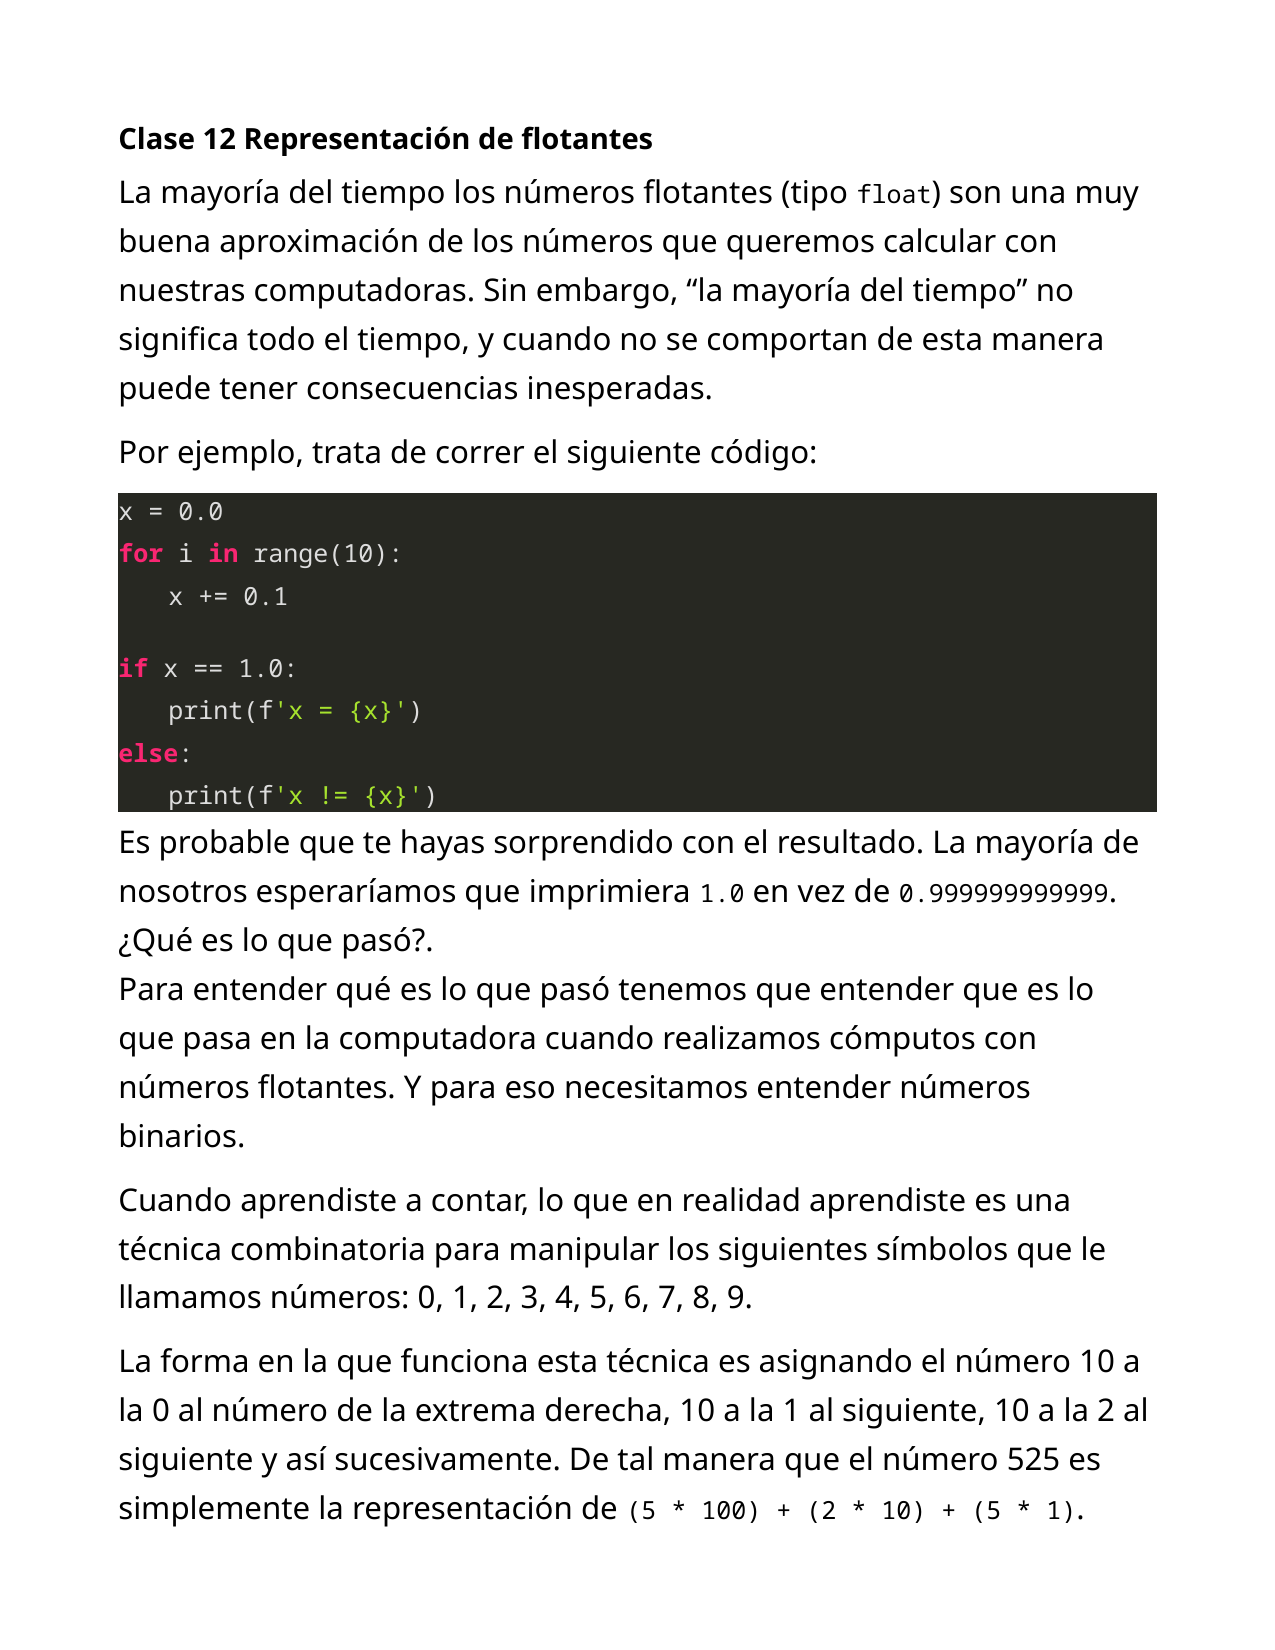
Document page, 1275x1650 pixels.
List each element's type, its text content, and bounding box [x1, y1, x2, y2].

text Por ejemplo, trata de correr el siguiente código: [118, 430, 1157, 472]
text La forma en la que funciona esta técnica es asignando el número 10 a la 0 al número de la extrema derecha, 10 a la 1 al siguiente, 10 a la 2 al siguiente y así sucesivamente. De tal manera que el número 525 es simplemente la representación de (5 * 100) + (2 * 10) + (5 * 1). [118, 1339, 1157, 1528]
text Cuando aprendiste a contar, lo que en realidad aprendiste es una técnica combinatoria para manipular los siguientes símbolos que le llamamos números: 0, 1, 2, 3, 4, 5, 6, 7, 8, 9. [118, 1177, 1157, 1318]
text if x == 1.0: [118, 650, 1157, 684]
text Es probable que te hayas sorprendido con el resultado. La mayoría de nosotros esperaríamos que imprimiera 1.0 en vez de 0.999999999999. ¿Qué es lo que pasó?. [118, 820, 1157, 961]
text else: [118, 735, 1157, 769]
text x += 0.1 [118, 578, 1157, 612]
text x = 0.0 [118, 493, 1157, 527]
subtitle Clase 12 Representación de flotantes [118, 118, 1157, 158]
text print(f'x != {x}') [118, 778, 1157, 812]
text Para entender qué es lo que pasó tenemos que entender que es lo que pasa en la computadora cuando realizamos cómputos con números flotantes. Y para eso necesitamos entender números binarios. [118, 967, 1157, 1157]
text print(f'x = {x}') [118, 693, 1157, 727]
text for i in range(10): [118, 536, 1157, 570]
text La mayoría del tiempo los números flotantes (tipo float) son una muy buena aproximación de los números que queremos calcular con nuestras computadoras. Sin embargo, “la mayoría del tiempo” no significa todo el tiempo, y cuando no se comportan de esta manera puede tener consecuencias inesperadas. [118, 170, 1157, 409]
